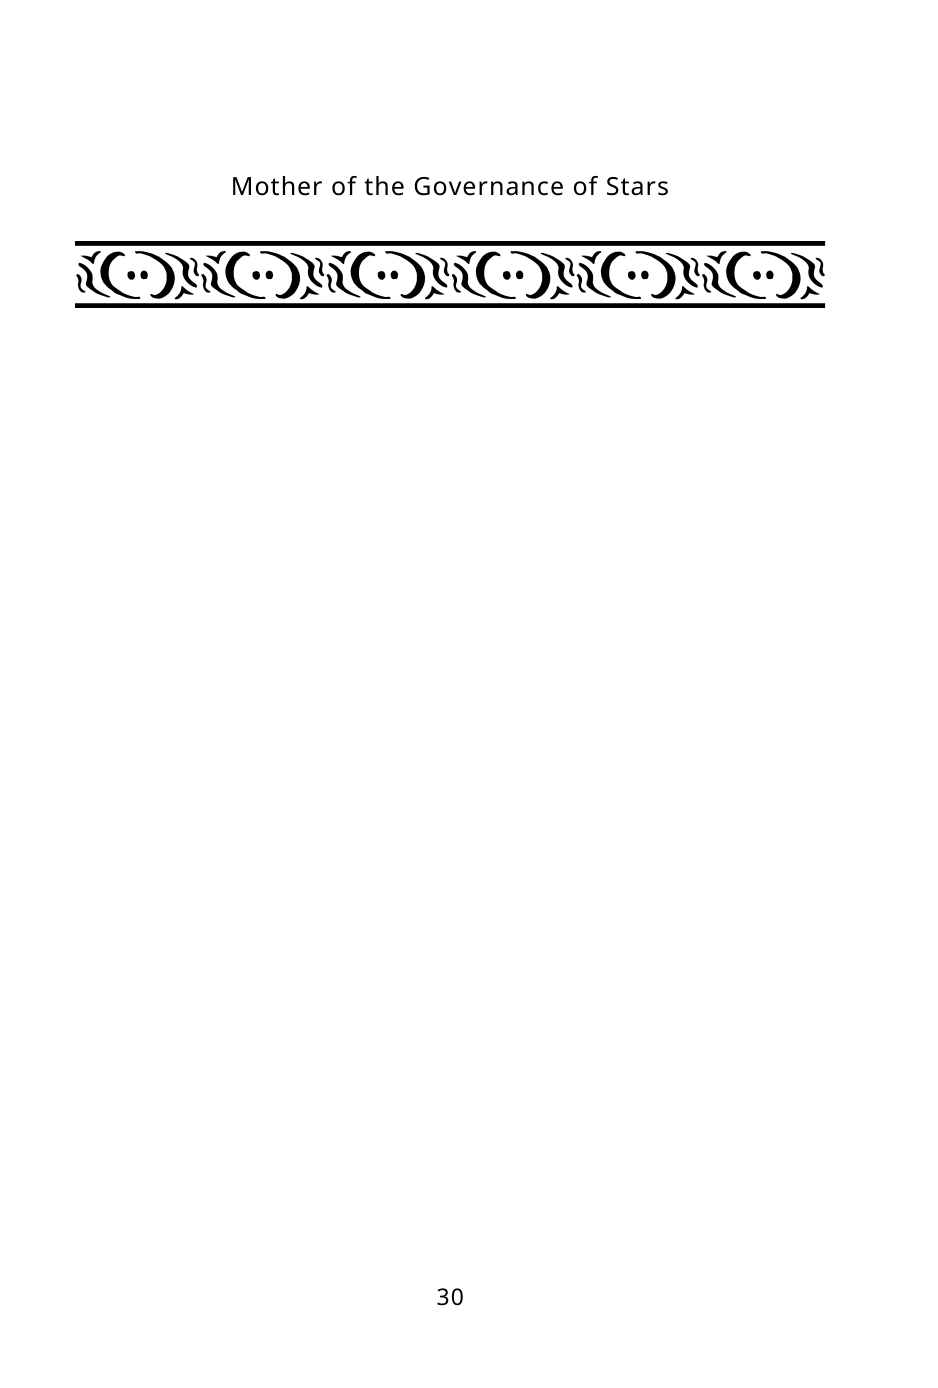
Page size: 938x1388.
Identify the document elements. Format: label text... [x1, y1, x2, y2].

text Mother of the Governance of Stars [75, 169, 825, 203]
picture [75, 241, 826, 308]
